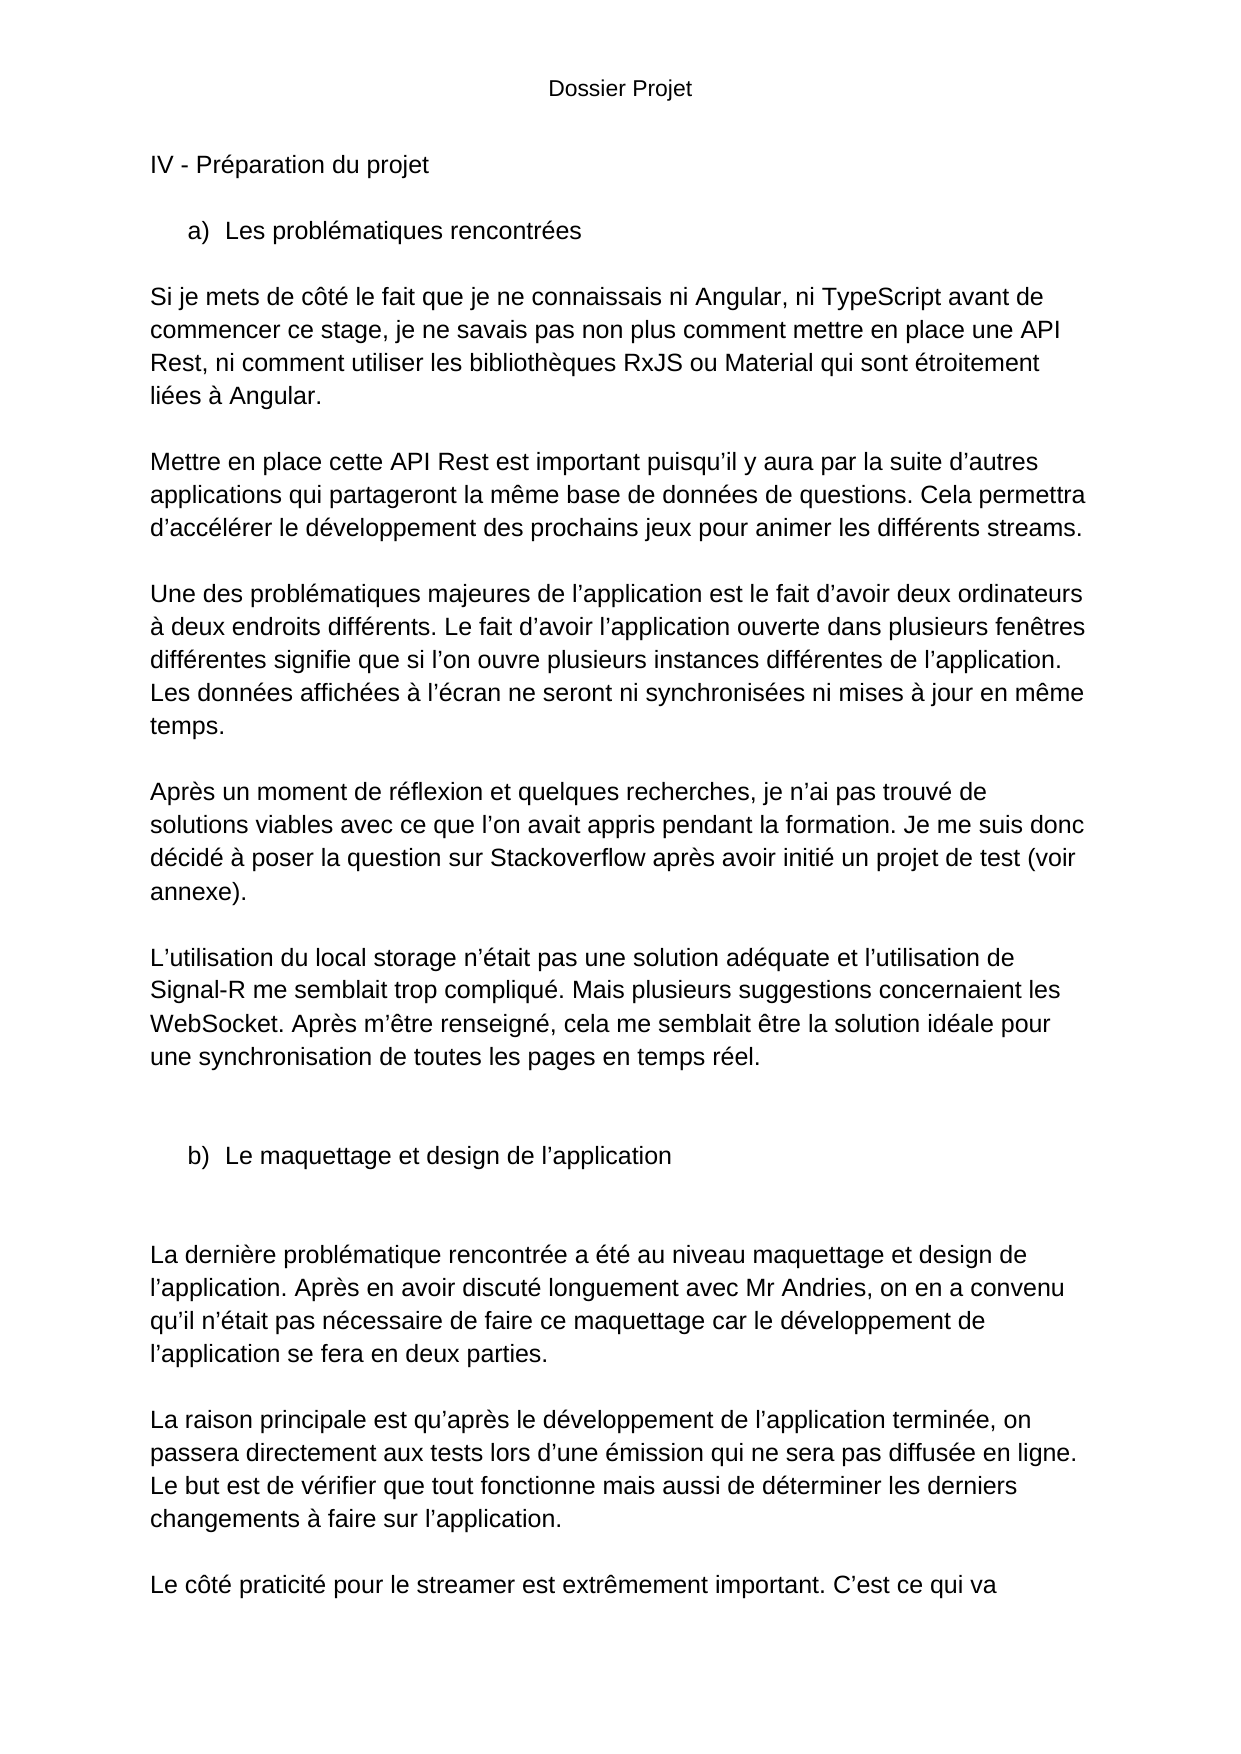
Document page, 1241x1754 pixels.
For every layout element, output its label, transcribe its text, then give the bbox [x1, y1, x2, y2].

text Le côté praticité pour le streamer est extrêmement important. C’est ce qui va [150, 1570, 1090, 1599]
text IV - Préparation du projet [150, 150, 1090, 179]
list Les problématiques rencontrées [187, 216, 1090, 245]
text Mettre en place cette API Rest est important puisqu’il y aura par la suite d’autres applications qui partageront la même base de données de questions. Cela permettra d’accélérer le développement des prochains jeux pour animer les différents streams. [150, 447, 1090, 542]
text Si je mets de côté le fait que je ne connaissais ni Angular, ni TypeScript avant de commencer ce stage, je ne savais pas non plus comment mettre en place une API Rest, ni comment utiliser les bibliothèques RxJS ou Material qui sont étroitement liées à Angular. [150, 282, 1090, 410]
text Après un moment de réflexion et quelques recherches, je n’ai pas trouvé de solutions viables avec ce que l’on avait appris pendant la formation. Je me suis donc décidé à poser la question sur Stackoverflow après avoir initié un projet de test (voir annexe). [150, 777, 1090, 905]
text L’utilisation du local storage n’était pas une solution adéquate et l’utilisation de Signal-R me semblait trop compliqué. Mais plusieurs suggestions concernaient les WebSocket. Après m’être renseigné, cela me semblait être la solution idéale pour une synchronisation de toutes les pages en temps réel. [150, 942, 1090, 1070]
text La raison principale est qu’après le développement de l’application terminée, on passera directement aux tests lors d’une émission qui ne sera pas diffusée en ligne. Le but est de vérifier que tout fonctionne mais aussi de déterminer les derniers changements à faire sur l’application. [150, 1405, 1090, 1533]
list Le maquettage et design de l’application [187, 1141, 1090, 1169]
text La dernière problématique rencontrée a été au niveau maquettage et design de l’application. Après en avoir discuté longuement avec Mr Andries, on en a convenu qu’il n’était pas nécessaire de faire ce maquettage car le développement de l’application se fera en deux parties. [150, 1240, 1090, 1367]
text Une des problématiques majeures de l’application est le fait d’avoir deux ordinateurs à deux endroits différents. Le fait d’avoir l’application ouverte dans plusieurs fenêtres différentes signifie que si l’on ouvre plusieurs instances différentes de l’application. Les données affichées à l’écran ne seront ni synchronisées ni mises à jour en même temps. [150, 579, 1090, 740]
